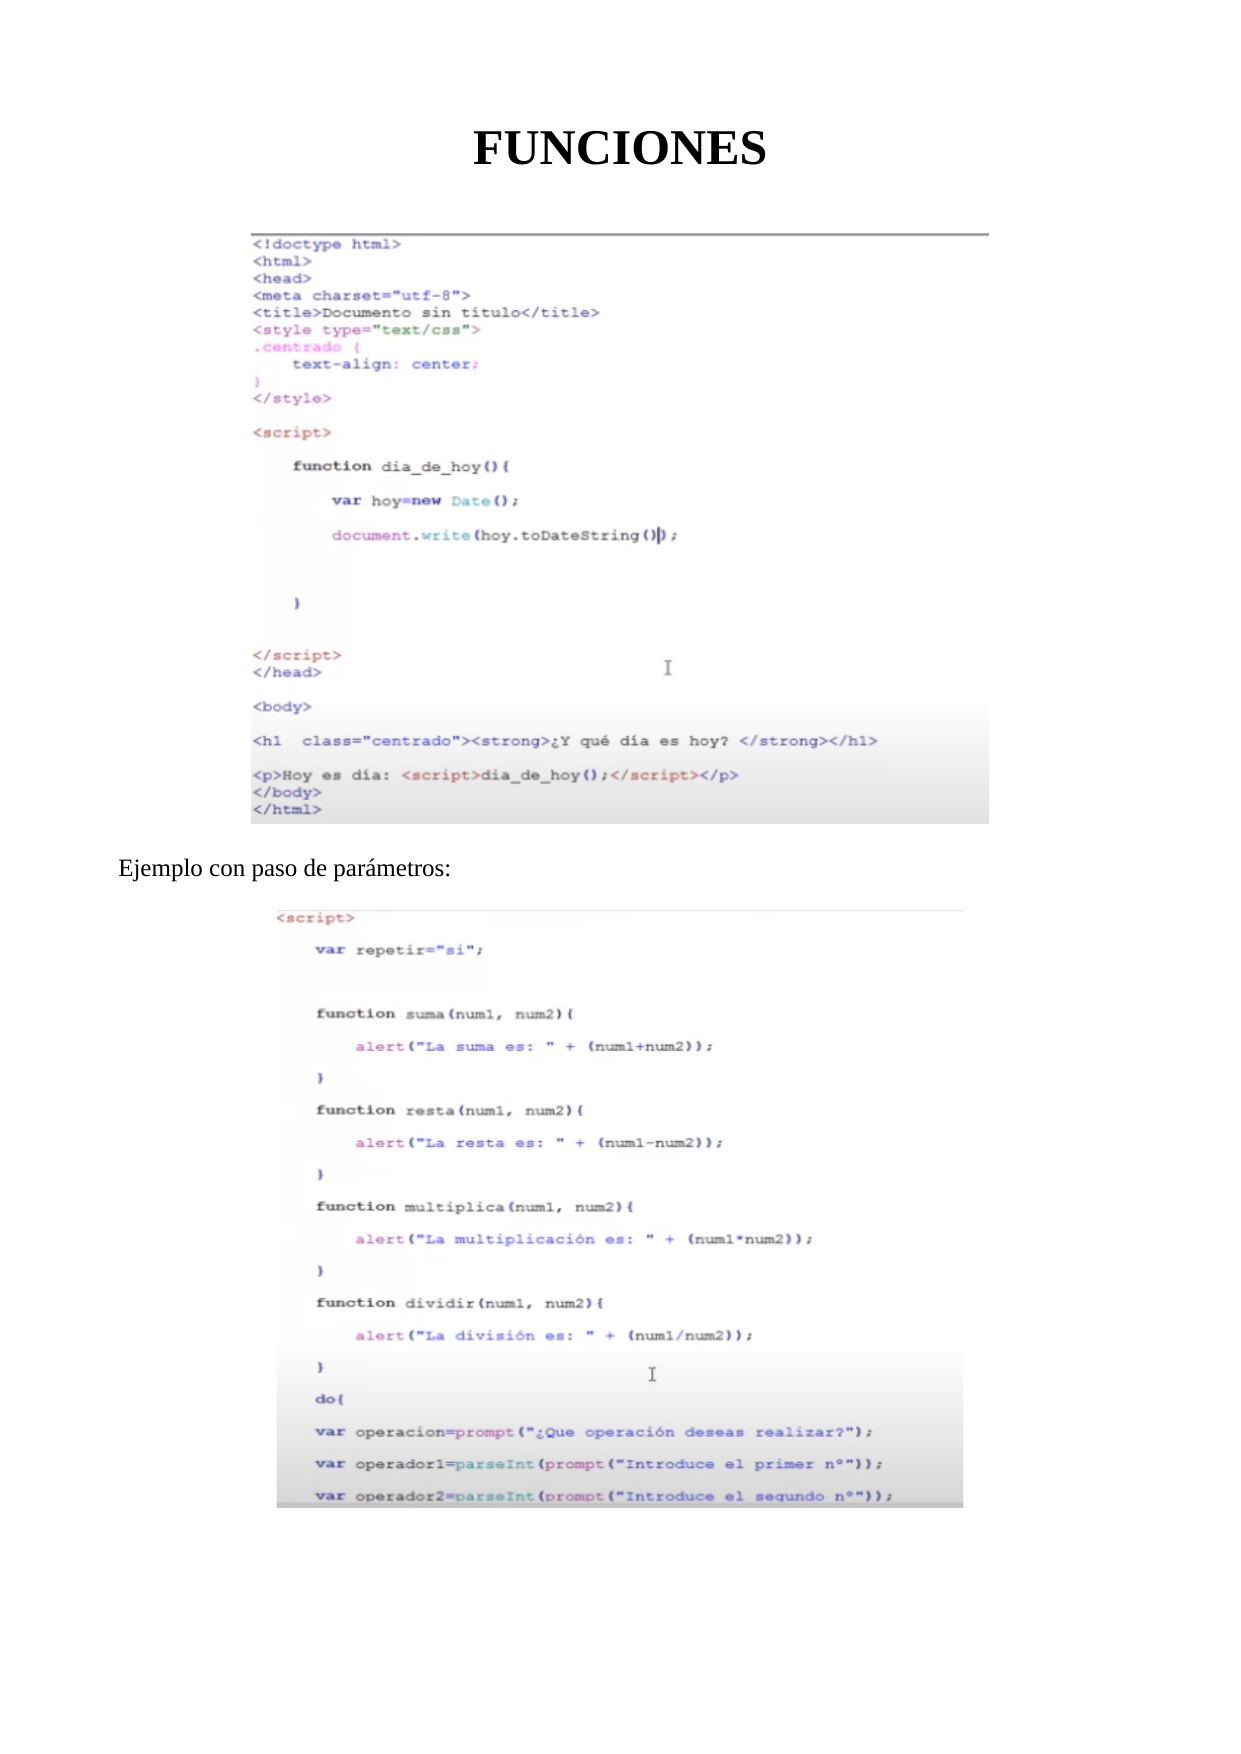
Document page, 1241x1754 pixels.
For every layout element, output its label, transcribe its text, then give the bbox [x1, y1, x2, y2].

picture [276, 910, 964, 1508]
picture [250, 233, 990, 824]
text Ejemplo con paso de parámetros: [118, 853, 1122, 882]
text FUNCIONES [118, 118, 1122, 176]
